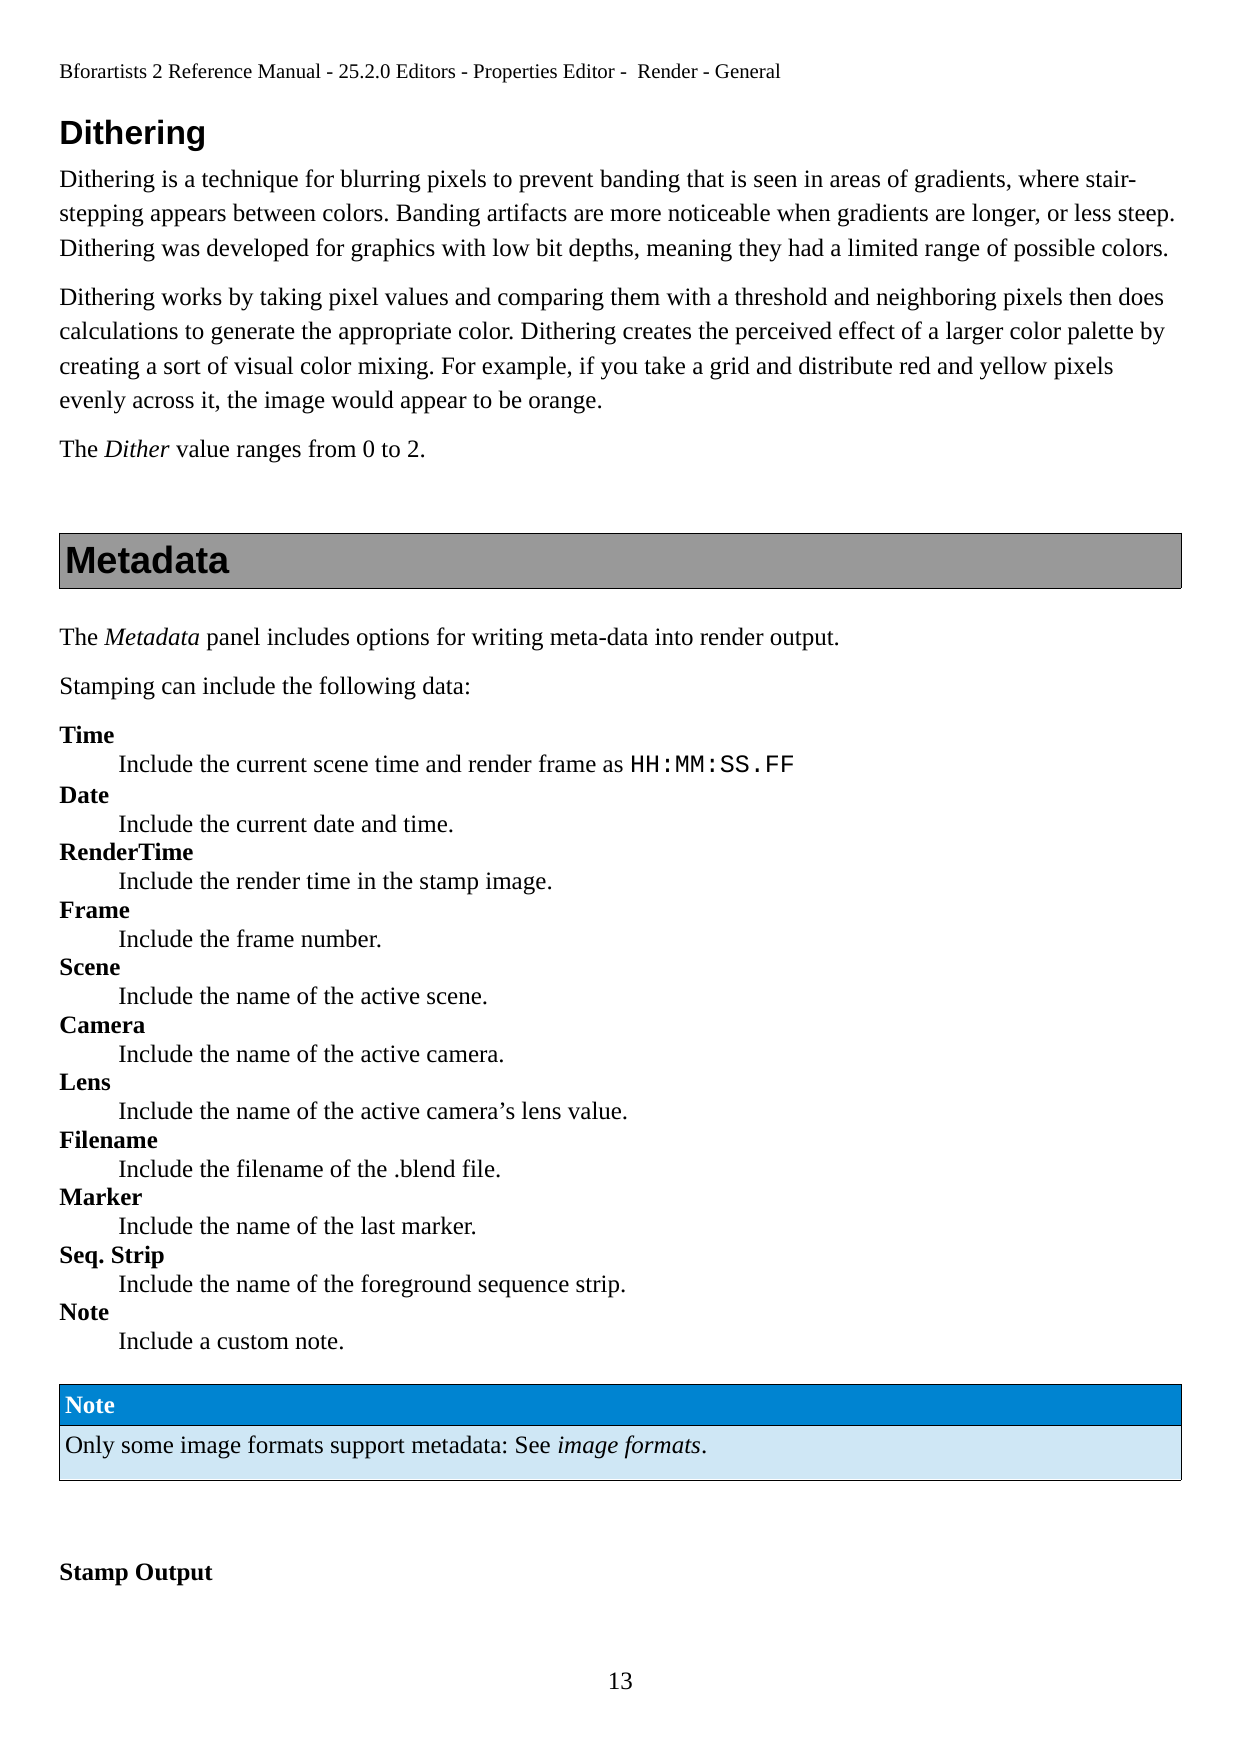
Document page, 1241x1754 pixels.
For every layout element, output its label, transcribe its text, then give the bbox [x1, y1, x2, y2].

subtitle RenderTime [59, 837, 1181, 866]
list Include the name of the last marker. [118, 1211, 1181, 1240]
subtitle Marker [59, 1182, 1181, 1211]
text Dithering is a technique for blurring pixels to prevent banding that is seen in areas of gradients, where stair-stepping appears between colors. Banding artifacts are more noticeable when gradients are longer, or less steep. Dithering was developed for graphics with low bit depths, meaning they had a limited range of possible colors. [59, 164, 1181, 261]
list Include the name of the active camera’s lens value. [118, 1096, 1181, 1125]
subtitle Dithering [59, 113, 1181, 151]
text The Metadata panel includes options for writing meta-data into render output. [59, 622, 1181, 651]
subtitle Seq. Strip [59, 1240, 1181, 1269]
subtitle Filename [59, 1125, 1181, 1154]
text Stamping can include the following data: [59, 671, 1181, 700]
subtitle Frame [59, 895, 1181, 924]
subtitle Time [59, 720, 1181, 749]
text The Dither value ranges from 0 to 2. [59, 434, 1181, 463]
list Include the current scene time and render frame as HH:MM:SS.FF [118, 749, 1181, 780]
list Include the filename of the .blend file. [118, 1154, 1181, 1182]
table_cell Only some image formats support metadata: See image formats. [60, 1426, 1181, 1479]
list Include the name of the active scene. [118, 981, 1181, 1010]
subtitle Scene [59, 952, 1181, 981]
list Include a custom note. [118, 1326, 1181, 1355]
subtitle Camera [59, 1010, 1181, 1039]
table_header Note [60, 1385, 1181, 1425]
subtitle Stamp Output [59, 1557, 1181, 1586]
subtitle Lens [59, 1067, 1181, 1096]
subtitle Date [59, 780, 1181, 809]
list Include the name of the active camera. [118, 1039, 1181, 1067]
table_header Metadata [60, 534, 1181, 588]
list Include the render time in the stamp image. [118, 866, 1181, 895]
list Include the frame number. [118, 924, 1181, 952]
subtitle Note [59, 1297, 1181, 1326]
text Dithering works by taking pixel values and comparing them with a threshold and neighboring pixels then does calculations to generate the appropriate color. Dithering creates the perceived effect of a larger color palette by creating a sort of visual color mixing. For example, if you take a grid and distribute red and yellow pixels evenly across it, the image would appear to be orange. [59, 282, 1181, 414]
list Include the name of the foreground sequence strip. [118, 1269, 1181, 1297]
list Include the current date and time. [118, 809, 1181, 837]
